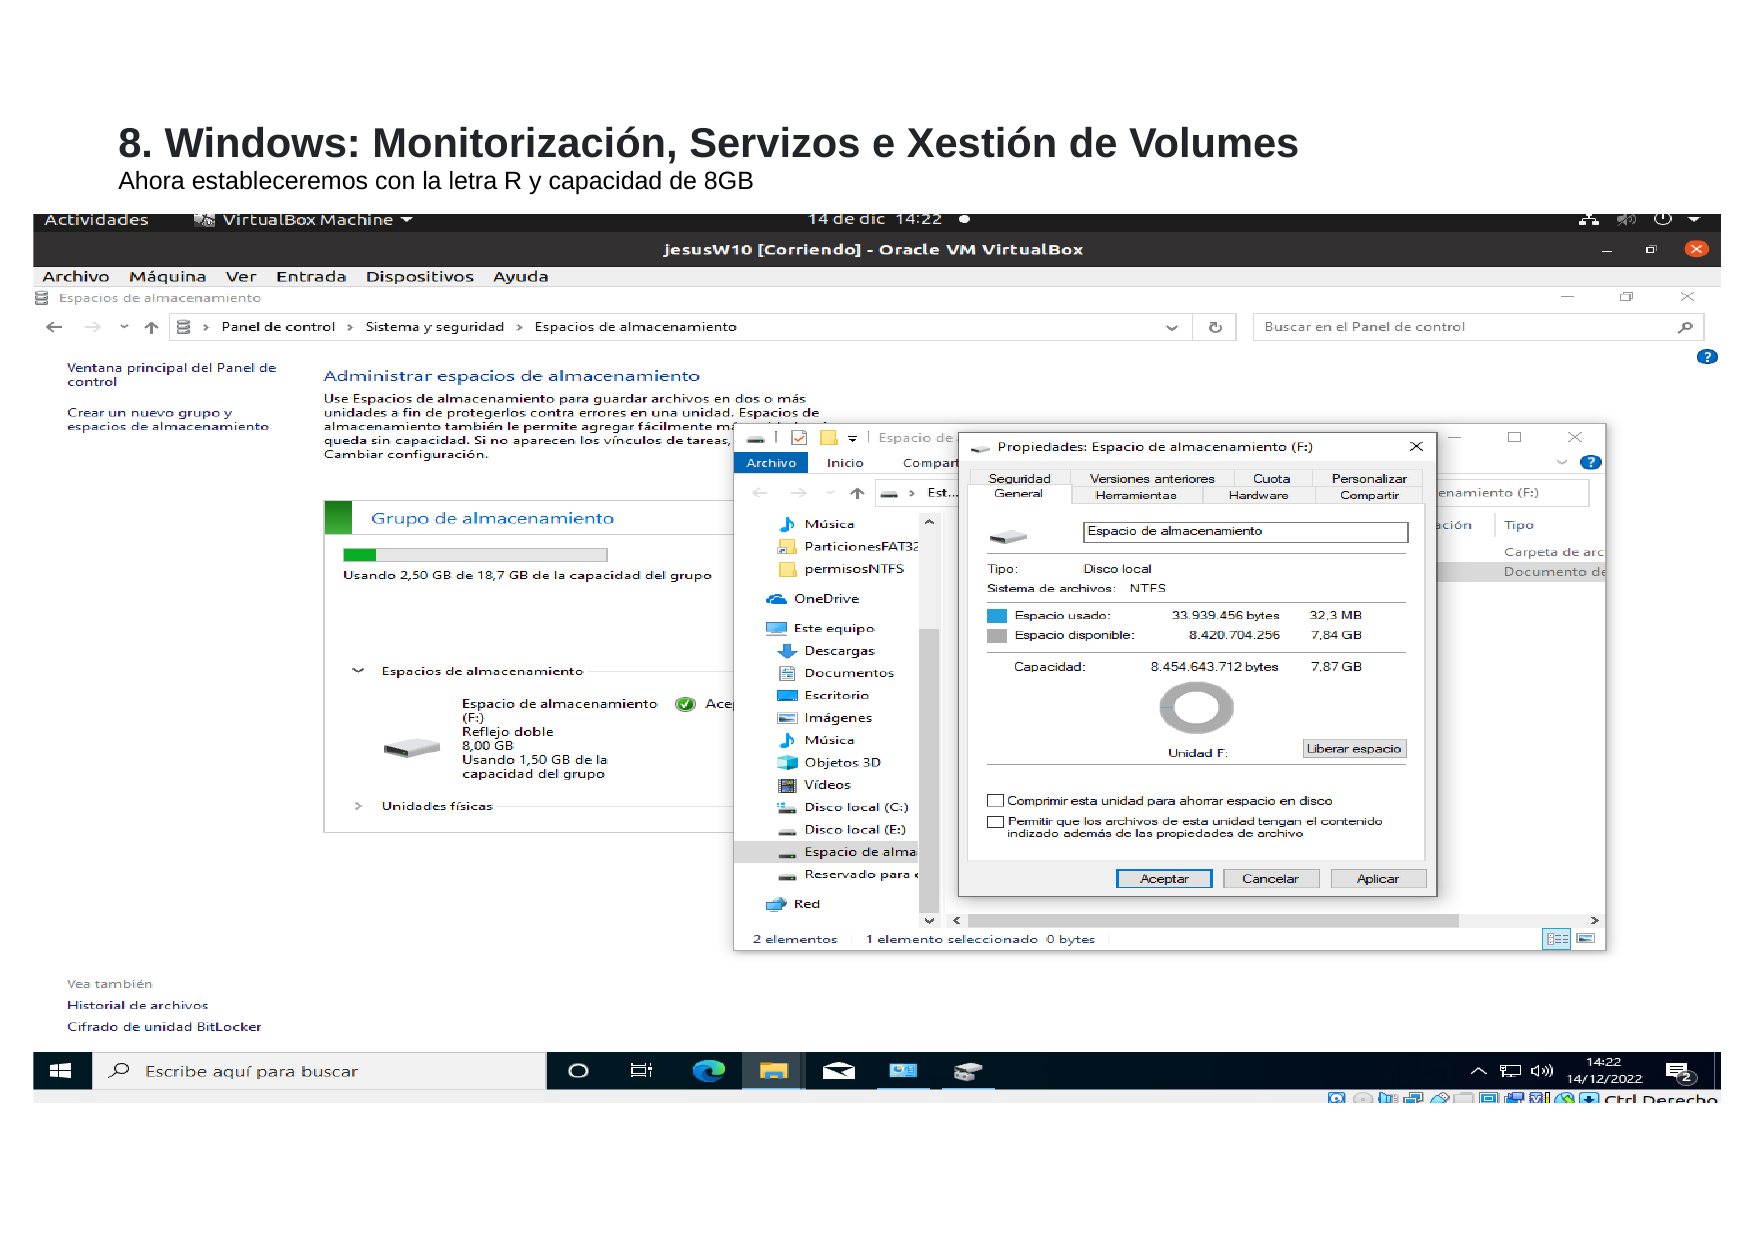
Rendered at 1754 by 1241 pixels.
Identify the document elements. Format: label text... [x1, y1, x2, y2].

text Ahora estableceremos con la letra R y capacidad de 8GB [118, 166, 1636, 195]
text 8. Windows: Monitorización, Servizos e Xestión de Volumes [118, 118, 1636, 166]
picture [33, 214, 1721, 1103]
